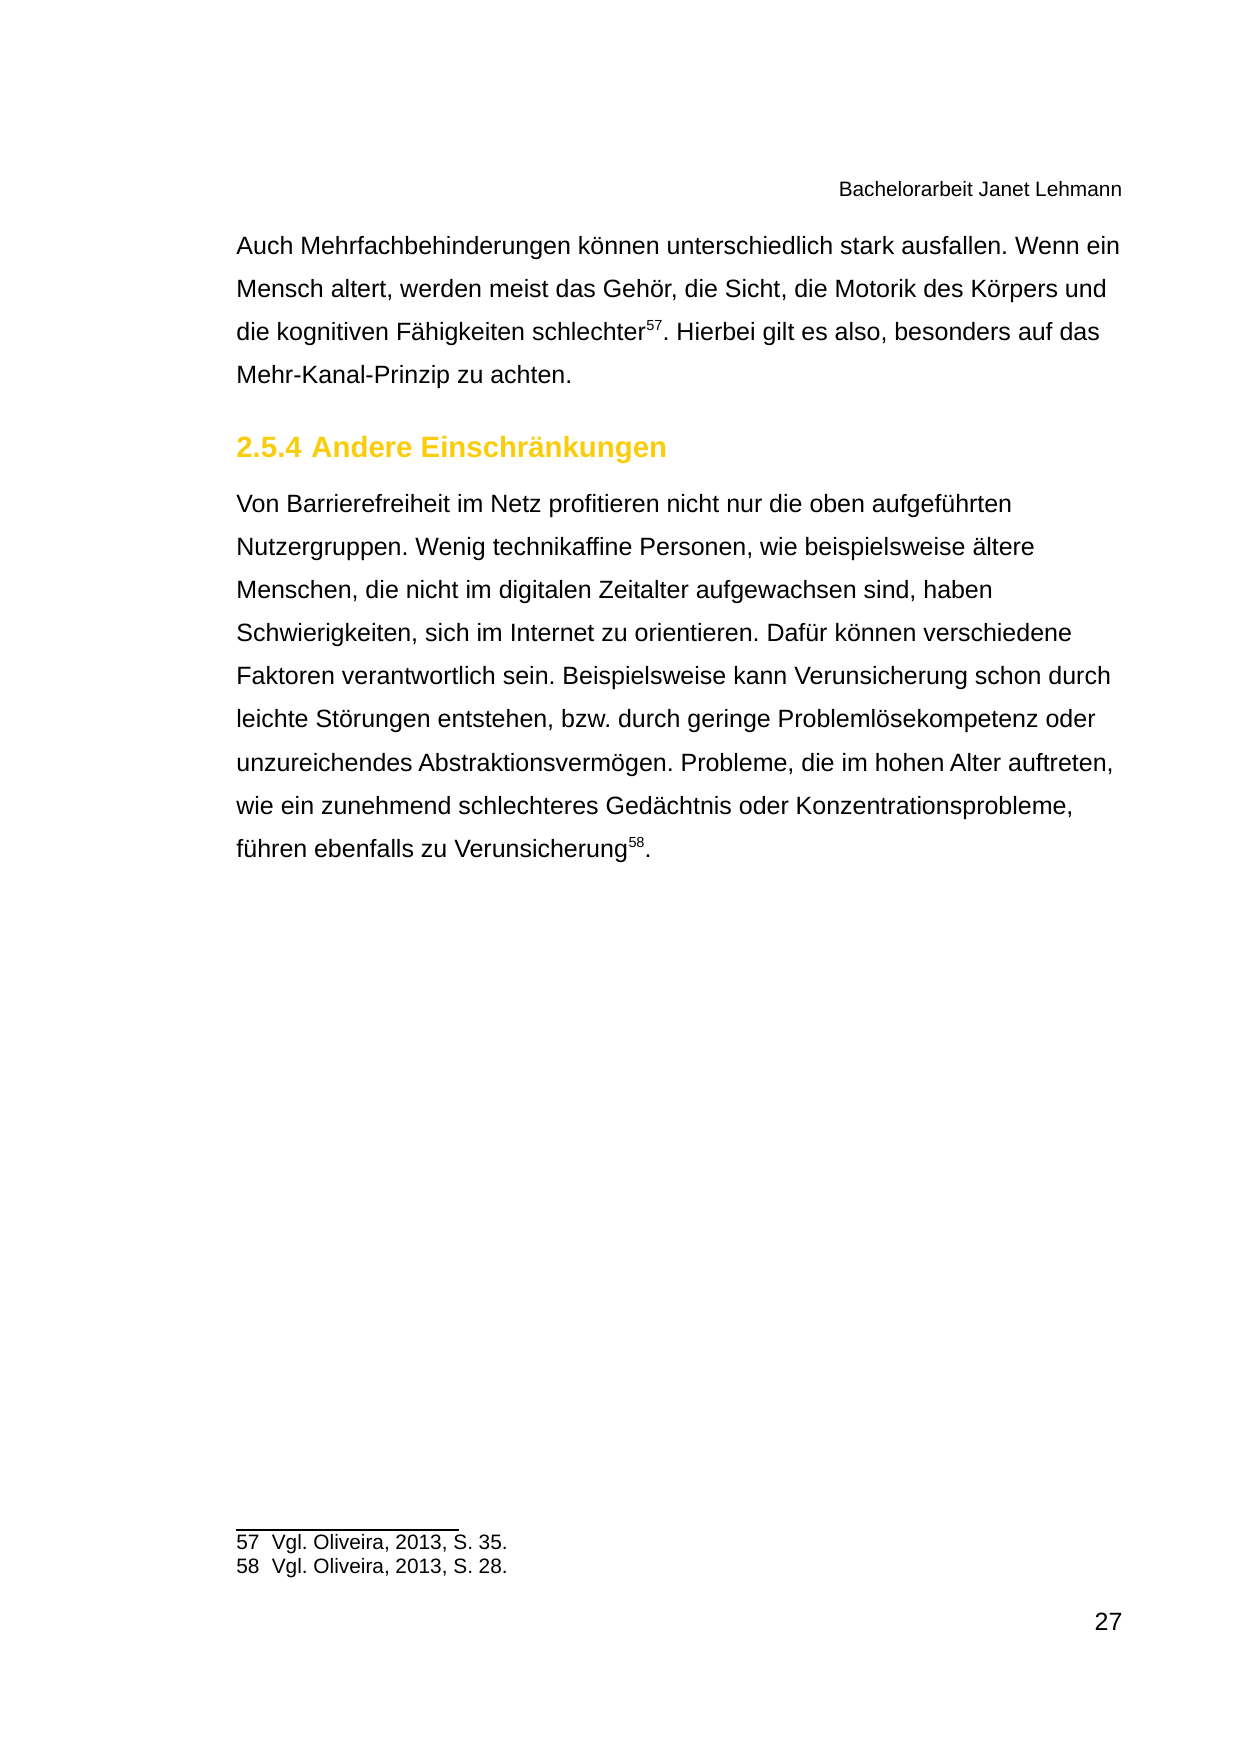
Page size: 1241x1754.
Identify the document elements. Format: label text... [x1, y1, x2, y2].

subtitle Andere Einschränkungen [236, 430, 1122, 464]
text Von Barrierefreiheit im Netz profitieren nicht nur die oben aufgeführten Nutzergruppen. Wenig technikaffine Personen, wie beispielsweise ältere Menschen, die nicht im digitalen Zeitalter aufgewachsen sind, haben Schwierigkeiten, sich im Internet zu orientieren. Dafür können verschiedene Faktoren verantwortlich sein. Beispielsweise kann Verunsicherung schon durch leichte Störungen entstehen, bzw. durch geringe Problemlösekompetenz oder unzureichendes Abstraktionsvermögen. Probleme, die im hohen Alter auftreten, wie ein zunehmend schlechteres Gedächtnis oder Konzentrationsprobleme, führen ebenfalls zu Verunsicherung. [236, 489, 1122, 862]
text Vgl. Oliveira, 2013, S. 28. [236, 1554, 1122, 1578]
text Vgl. Oliveira, 2013, S. 35. [236, 1530, 1122, 1554]
text Auch Mehrfachbehinderungen können unterschiedlich stark ausfallen. Wenn ein Mensch altert, werden meist das Gehör, die Sicht, die Motorik des Körpers und die kognitiven Fähigkeiten schlechter. Hierbei gilt es also, besonders auf das Mehr-Kanal-Prinzip zu achten. [236, 231, 1122, 389]
